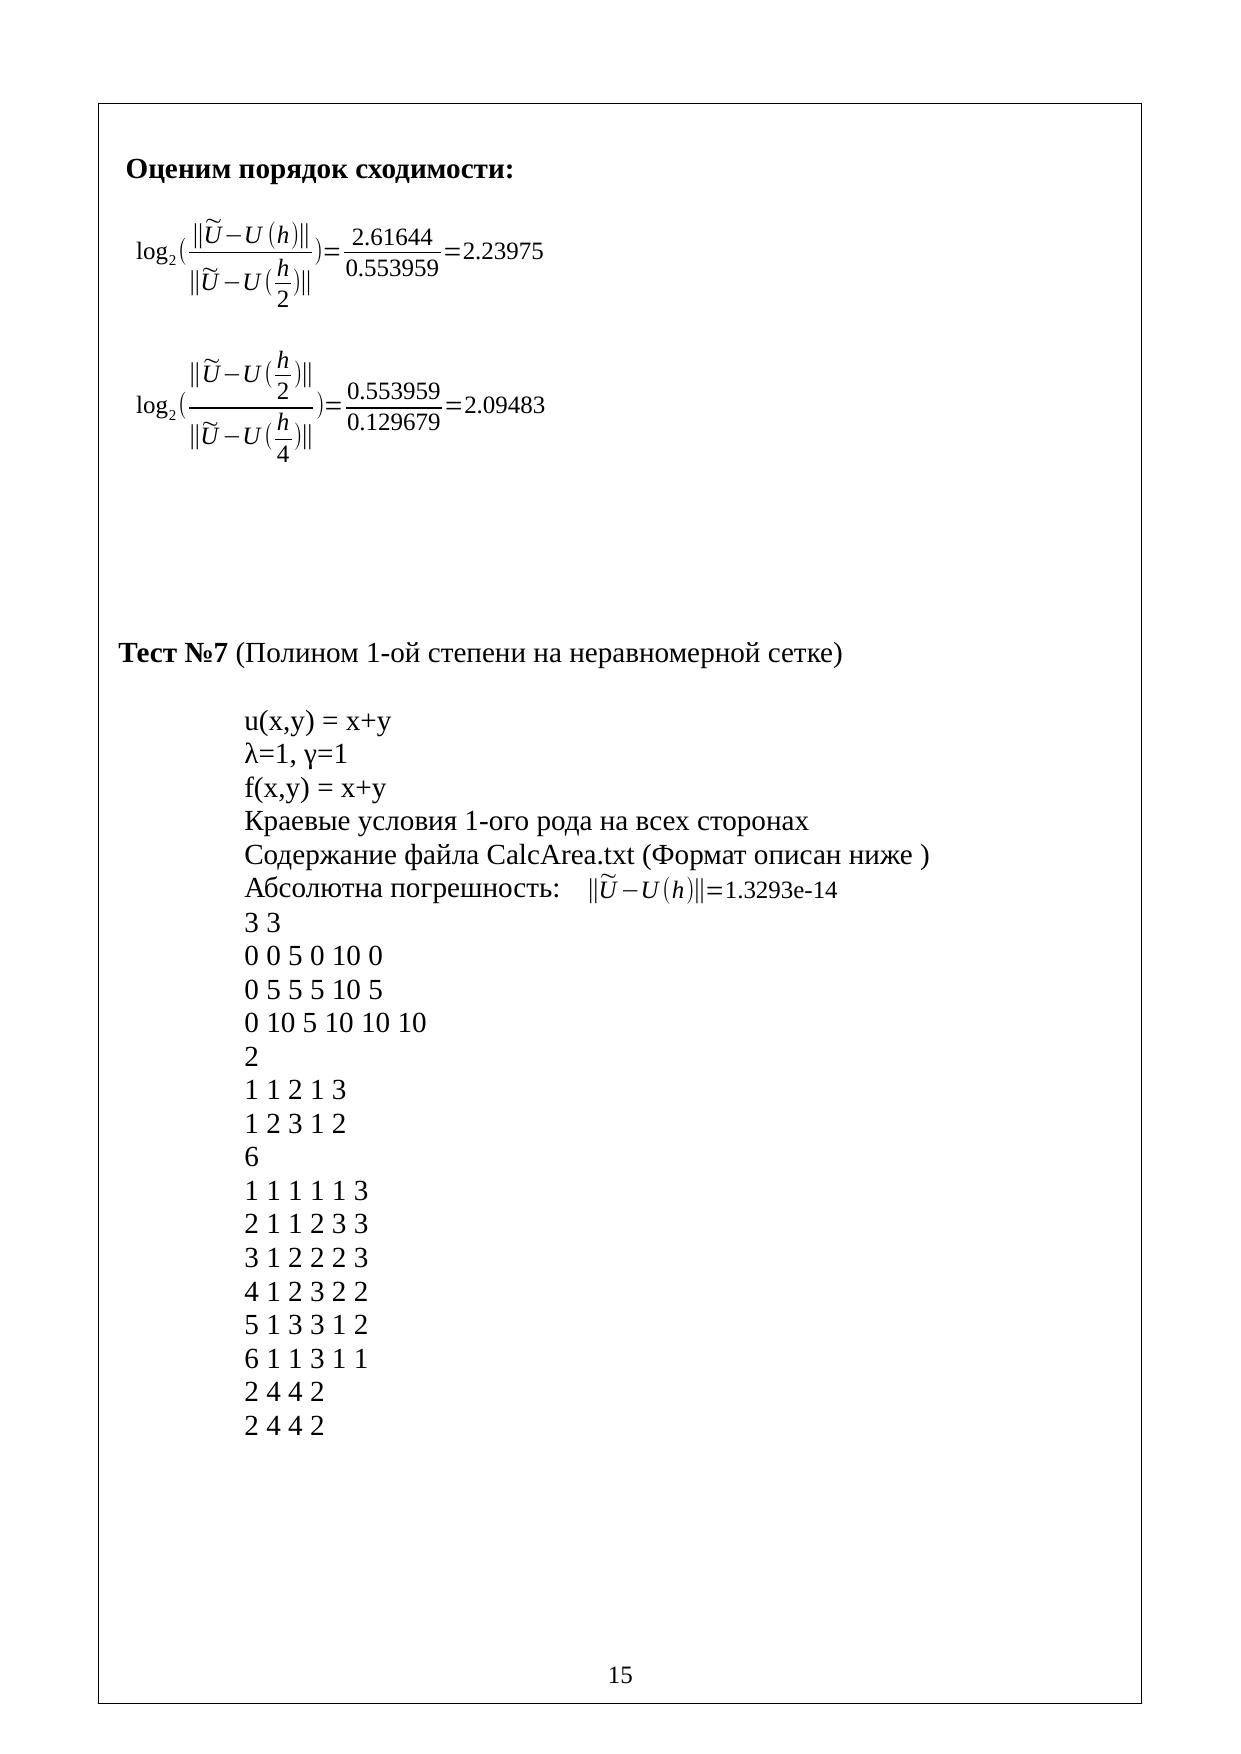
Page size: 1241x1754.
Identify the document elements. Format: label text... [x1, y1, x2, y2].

list 0 10 5 10 10 10 [99, 1005, 1137, 1039]
list λ=1, γ=1 [99, 736, 1137, 770]
list Абсолютна погрешность: [99, 870, 1137, 905]
text u(x,y) = x+y [99, 703, 1137, 736]
list 0 0 5 0 10 0 [99, 938, 1137, 972]
list f(x,y) = x+y [99, 770, 1137, 803]
list 2 [99, 1039, 1137, 1072]
list 1 1 2 1 3 [99, 1072, 1137, 1106]
list Содержание файла CalcArea.txt (Формат описан ниже ) [99, 837, 1137, 870]
list 3 1 2 2 2 3 [99, 1240, 1137, 1274]
list 4 1 2 3 2 2 [99, 1274, 1137, 1307]
list 5 1 3 3 1 2 [99, 1307, 1137, 1341]
list 2 4 4 2 [99, 1408, 1137, 1441]
list 2 1 1 2 3 3 [99, 1207, 1137, 1240]
list 6 [99, 1139, 1137, 1173]
list 3 3 [99, 905, 1137, 938]
list Оценим порядок сходимости: [118, 152, 1137, 185]
list Тест №7 (Полином 1-ой степени на неравномерной сетке) [118, 636, 1137, 669]
list 1 2 3 1 2 [99, 1106, 1137, 1139]
list 2 4 4 2 [99, 1374, 1137, 1408]
list Краевые условия 1-ого рода на всех сторонах [99, 803, 1137, 837]
list 6 1 1 3 1 1 [99, 1341, 1137, 1374]
list 1 1 1 1 1 3 [99, 1173, 1137, 1207]
list 0 5 5 5 10 5 [99, 972, 1137, 1005]
